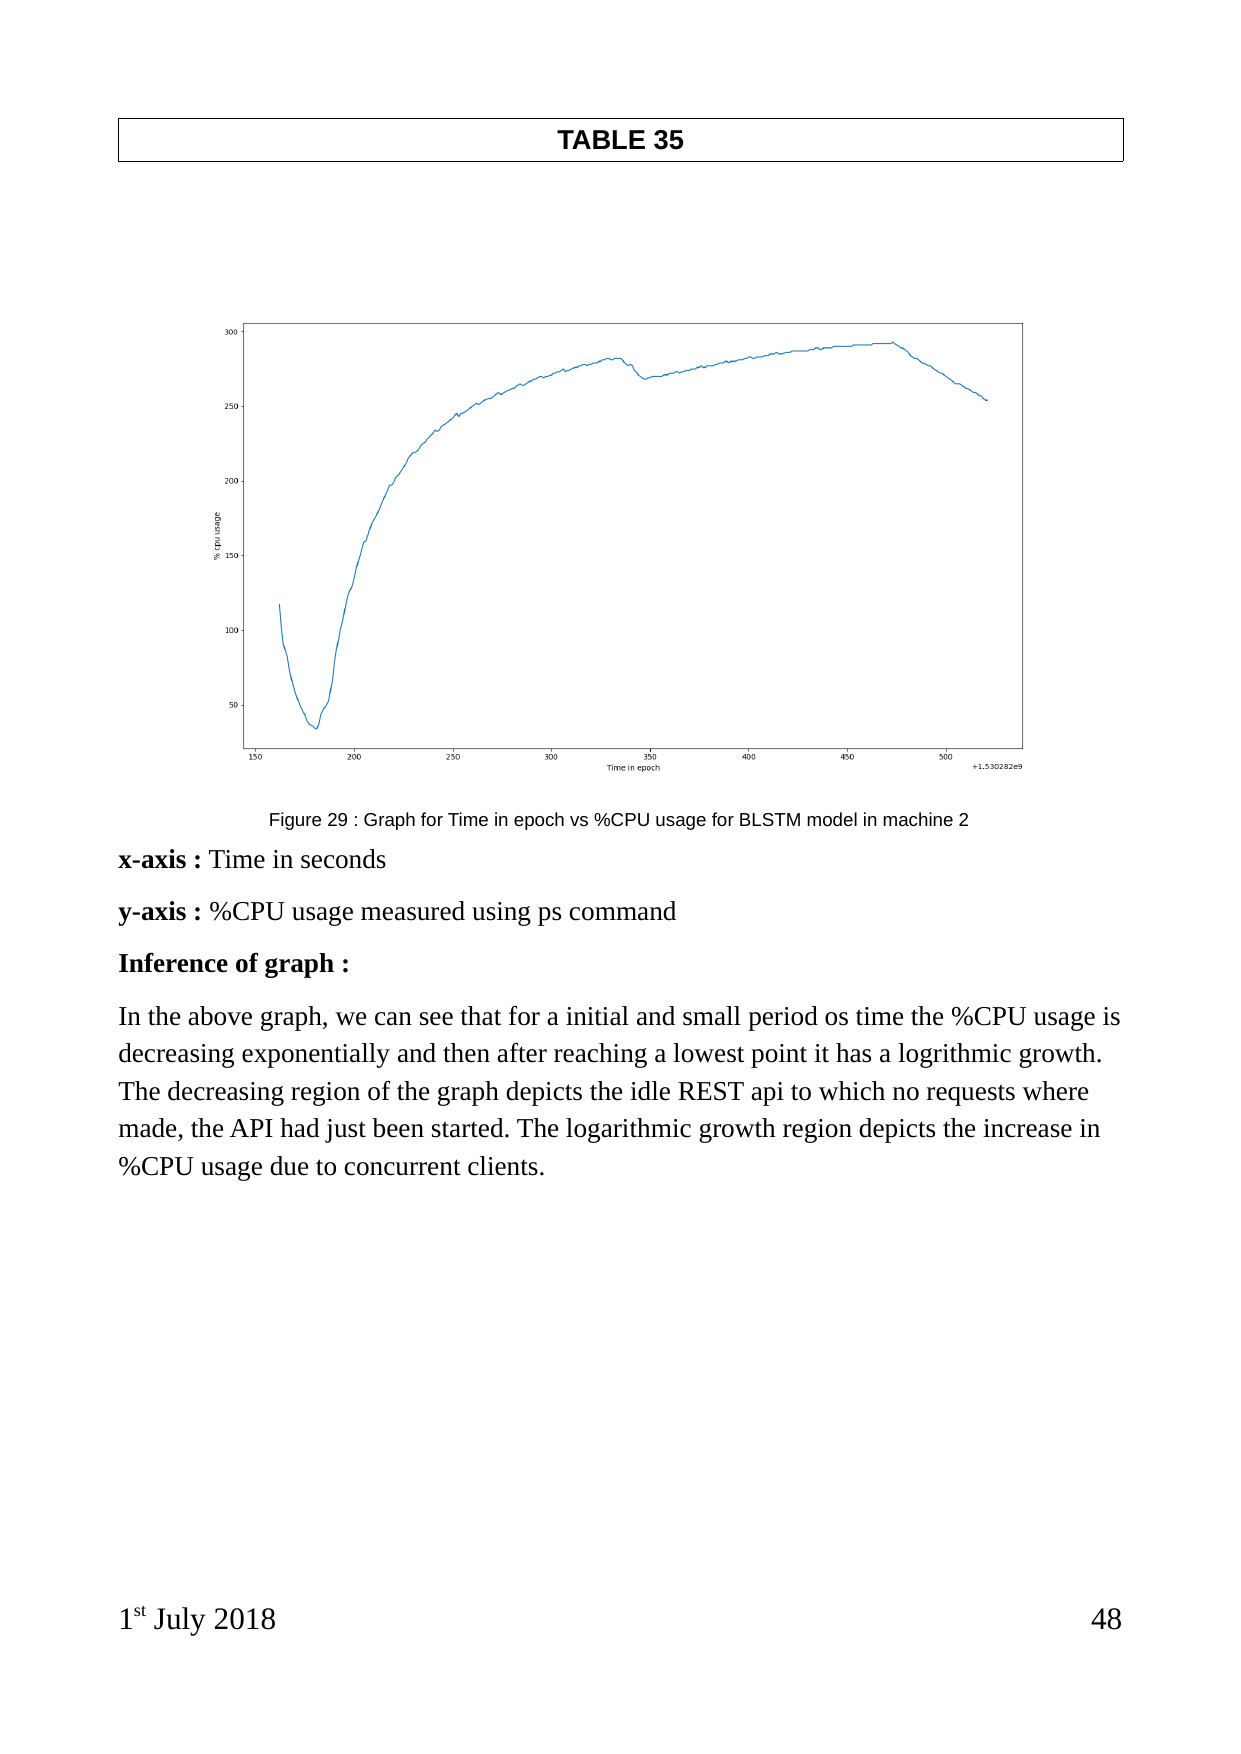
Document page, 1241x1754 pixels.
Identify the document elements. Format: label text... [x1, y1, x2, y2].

text x-axis : Time in seconds [118, 843, 1122, 874]
picture [118, 257, 1123, 809]
text In the above graph, we can see that for a initial and small period os time the %CPU usage is decreasing exponentially and then after reaching a lowest point it has a logrithmic growth. The decreasing region of the graph depicts the idle REST api to which no requests where made, the API had just been started. The logarithmic growth region depicts the increase in %CPU usage due to concurrent clients. [118, 999, 1122, 1181]
subtitle Figure 29 : Graph for Time in epoch vs %CPU usage for BLSTM model in machine 2 [118, 809, 1122, 831]
text y-axis : %CPU usage measured using ps command [118, 895, 1122, 927]
table_cell TABLE 35 [119, 119, 1123, 161]
text Inference of graph : [118, 947, 1122, 979]
